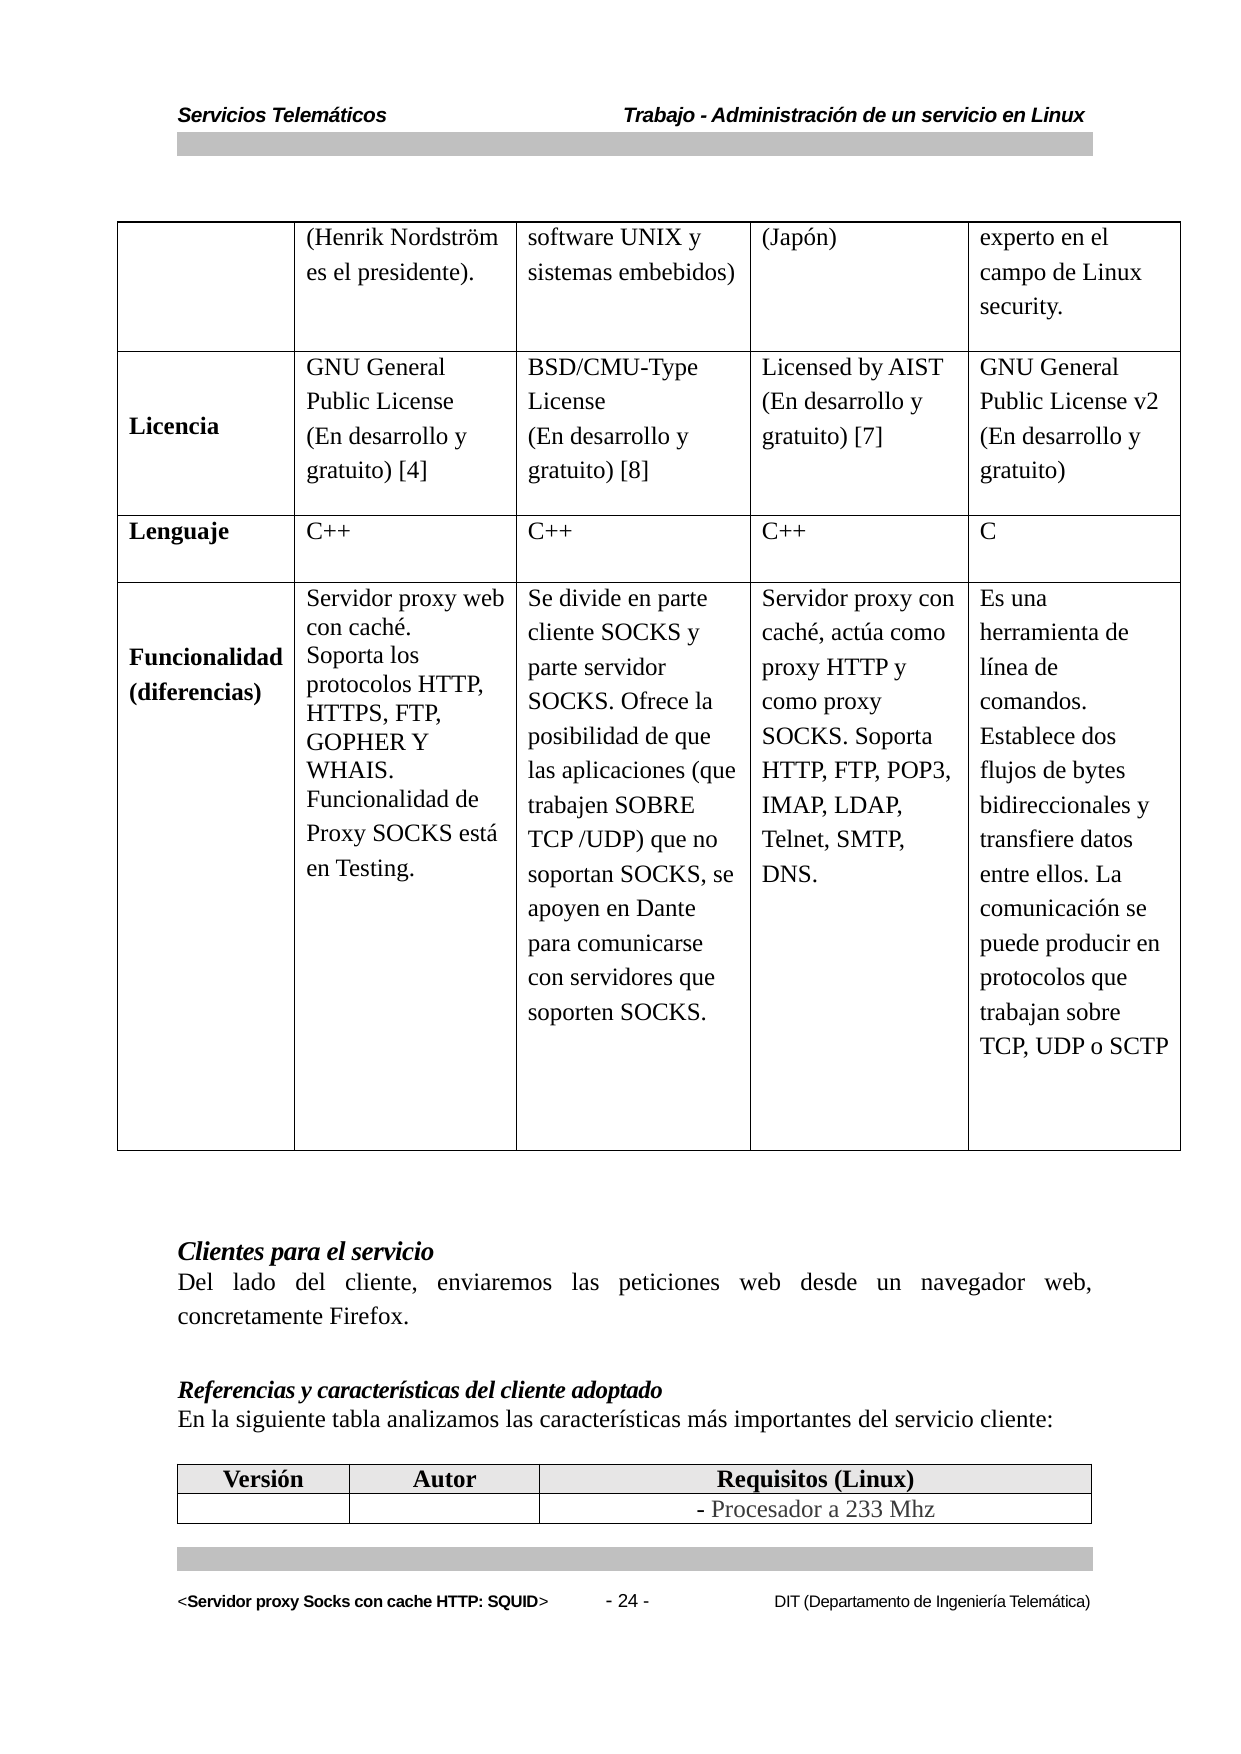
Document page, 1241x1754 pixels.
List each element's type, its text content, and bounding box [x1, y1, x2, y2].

table_cell GNU General Public License (En desarrollo y gratuito) [4] [295, 352, 516, 515]
table_cell Licencia [118, 352, 294, 515]
table_cell [118, 223, 294, 351]
table_cell [350, 1494, 539, 1523]
table_cell BSD/CMU-Type License (En desarrollo y gratuito) [8] [517, 352, 750, 515]
table_header Autor [350, 1465, 539, 1493]
table_cell Se divide en parte cliente SOCKS y parte servidor SOCKS. Ofrece la posibilidad de que las aplicaciones (que trabajen SOBRE TCP /UDP) que no soportan SOCKS, se apoyen en Dante para comunicarse con servidores que soporten SOCKS. [517, 583, 750, 1150]
table_header Requisitos (Linux) [540, 1465, 1091, 1493]
table_cell software UNIX y sistemas embebidos) [517, 223, 750, 351]
table_header Versión [178, 1465, 349, 1493]
list Clientes para el servicio [177, 1236, 1093, 1267]
table_cell Licensed by AIST (En desarrollo y gratuito) [7] [751, 352, 968, 515]
table_cell - Procesador a 233 Mhz [540, 1494, 1091, 1523]
table_cell (Japón) [751, 223, 968, 351]
text Del lado del cliente, enviaremos las peticiones web desde un navegador web, concretamente Firefox. [177, 1267, 1093, 1330]
table_cell C++ [517, 516, 750, 582]
table_cell Lenguaje [118, 516, 294, 582]
table_cell C [969, 516, 1180, 582]
table_cell Es una herramienta de línea de comandos. Establece dos flujos de bytes bidireccionales y transfiere datos entre ellos. La comunicación se puede producir en protocolos que trabajan sobre TCP, UDP o SCTP [969, 583, 1180, 1150]
table_cell [178, 1494, 349, 1523]
text En la siguiente tabla analizamos las características más importantes del servicio cliente: [177, 1404, 1093, 1433]
table_cell experto en el campo de Linux security. [969, 223, 1180, 351]
table_cell C++ [751, 516, 968, 582]
table_cell Servidor proxy con caché, actúa como proxy HTTP y como proxy SOCKS. Soporta HTTP, FTP, POP3, IMAP, LDAP, Telnet, SMTP, DNS. [751, 583, 968, 1150]
table_cell GNU General Public License v2 (En desarrollo y gratuito) [969, 352, 1180, 515]
table_cell C++ [295, 516, 516, 582]
table_cell Funcionalidad (diferencias) [118, 583, 294, 1150]
table_cell Servidor proxy web con caché. Soporta los protocolos HTTP, HTTPS, FTP, GOPHER Y WHAIS. Funcionalidad de Proxy SOCKS está en Testing. [295, 583, 516, 1150]
table_cell (Henrik Nordström es el presidente). [295, 223, 516, 351]
list Referencias y características del cliente adoptado [177, 1375, 1093, 1404]
